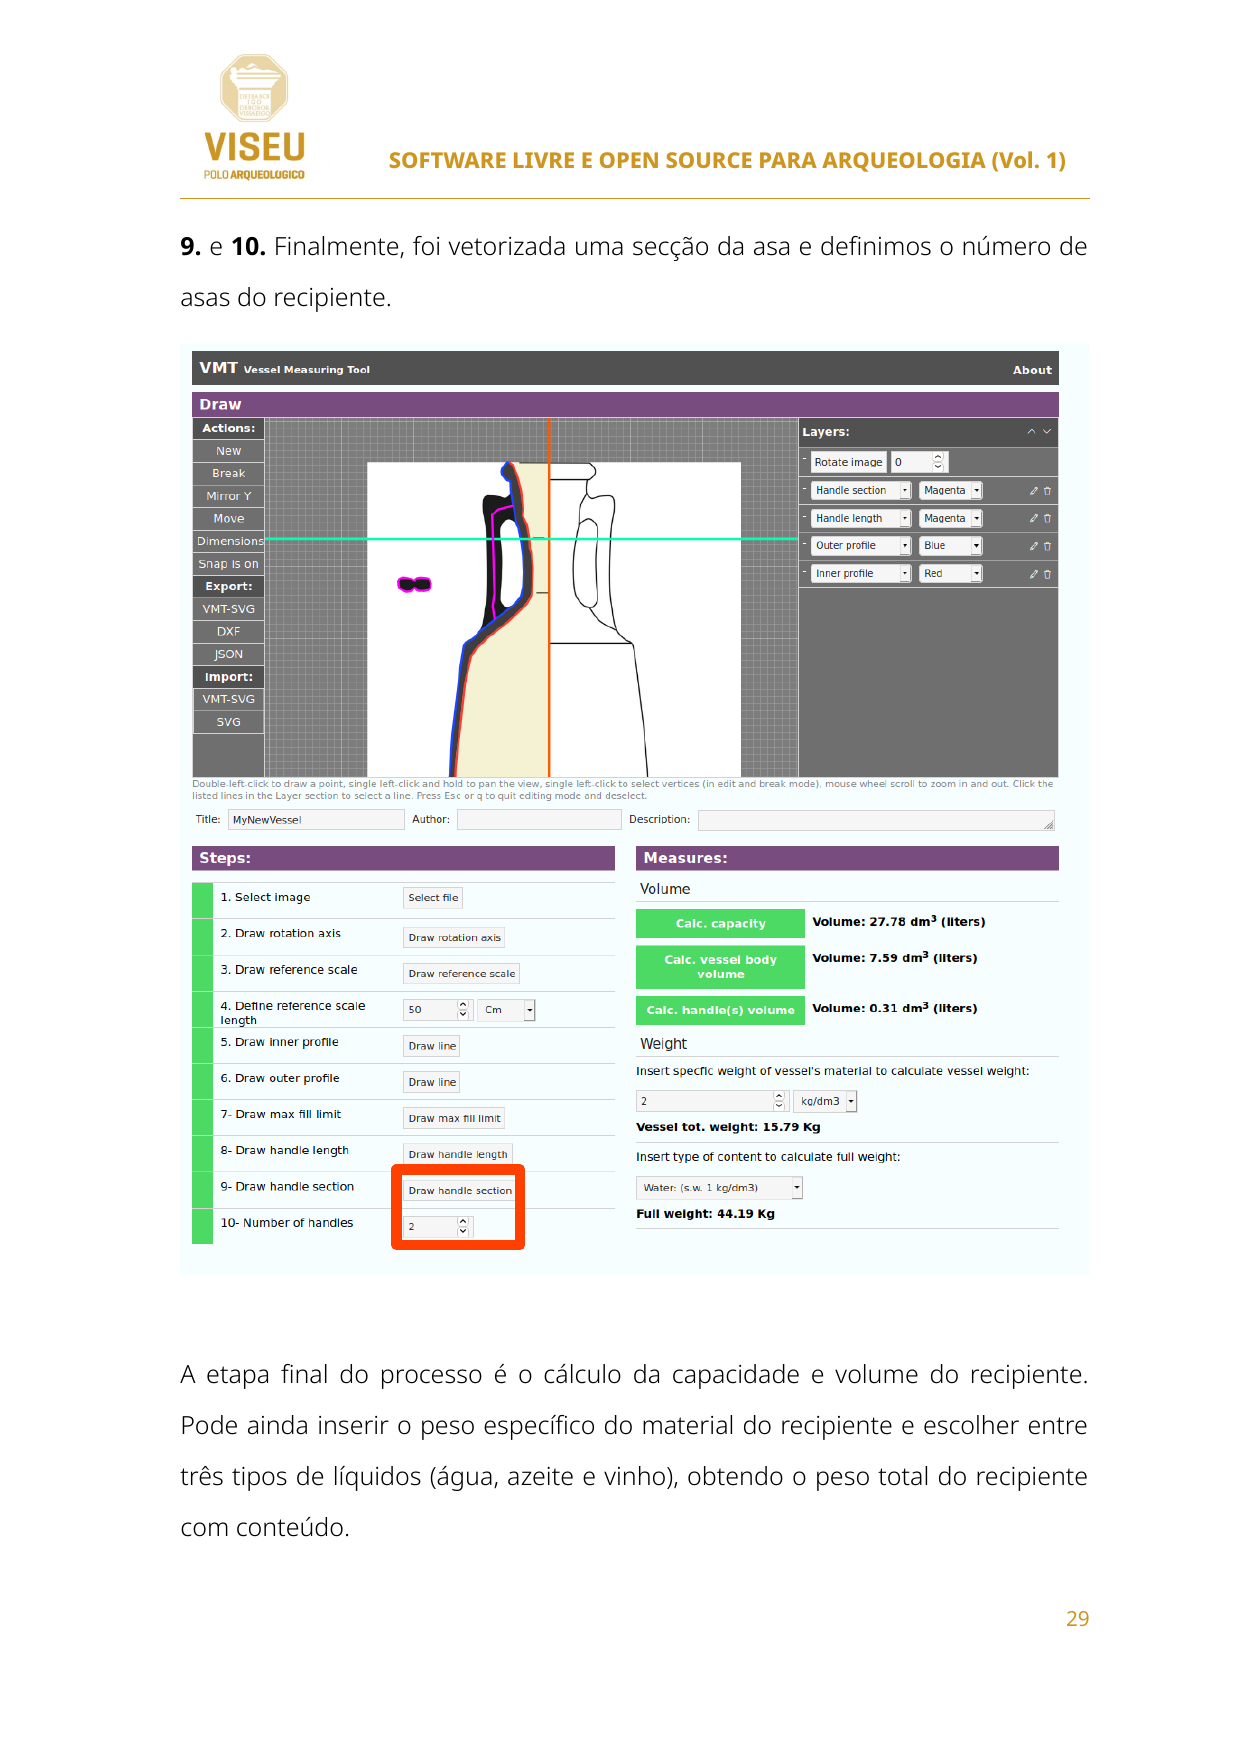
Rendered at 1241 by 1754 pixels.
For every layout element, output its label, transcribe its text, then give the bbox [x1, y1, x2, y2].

text 9. e 10. Finalmente, foi vetorizada uma secção da asa e definimos o número de asas do recipiente. [180, 228, 1090, 313]
picture [180, 344, 1090, 1275]
text A etapa final do processo é o cálculo da capacidade e volume do recipiente. Pode ainda inserir o peso específico do material do recipiente e escolher entre três tipos de líquidos (água, azeite e vinho), obtendo o peso total do recipiente com conteúdo. [180, 1357, 1090, 1544]
